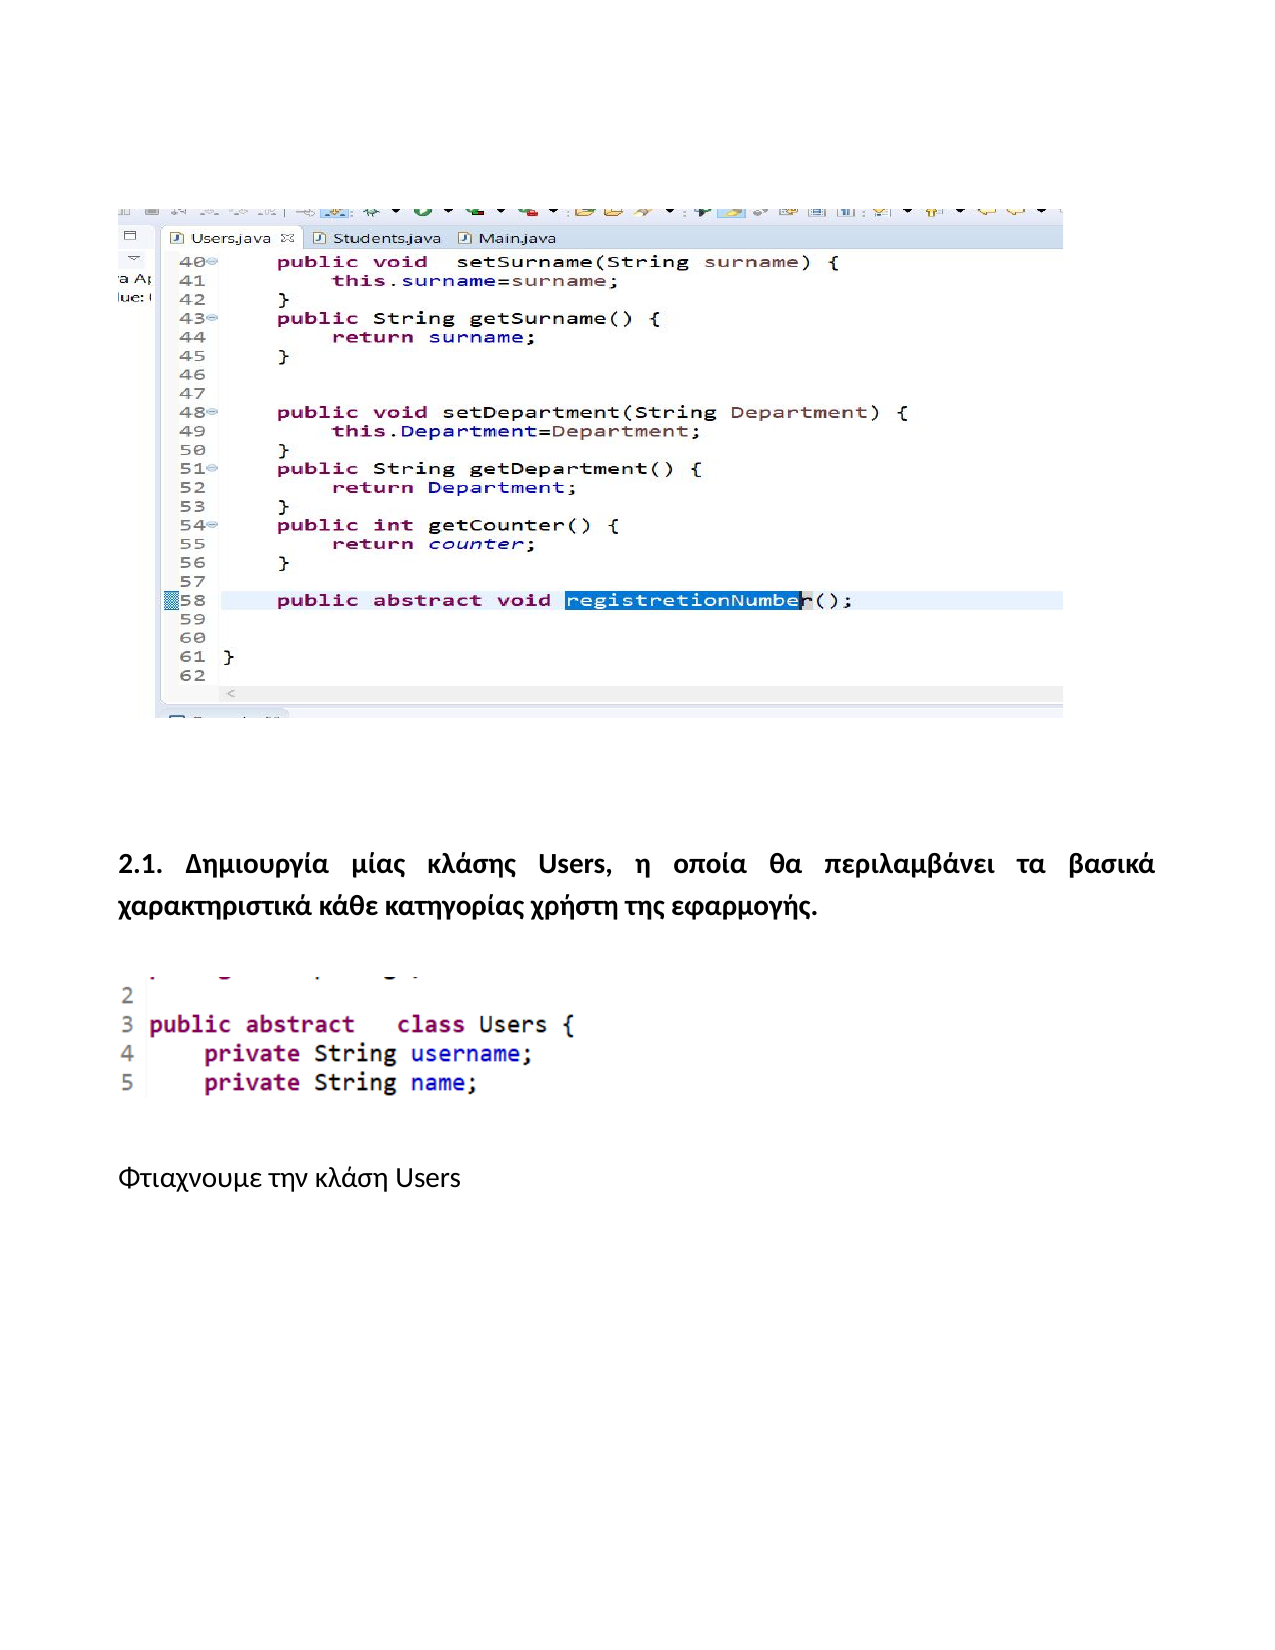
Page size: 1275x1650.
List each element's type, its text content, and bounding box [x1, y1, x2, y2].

text 2.1. Δημιουργία μίας κλάσης Users, η οποία θα περιλαμβάνει τα βασικά χαρακτηριστικά κάθε κατηγορίας χρήστη της εφαρμογής. [118, 846, 1157, 922]
picture [118, 209, 1064, 718]
text Φτιαχνουμε την κλάση Users [118, 1159, 1157, 1195]
picture [118, 977, 692, 1098]
